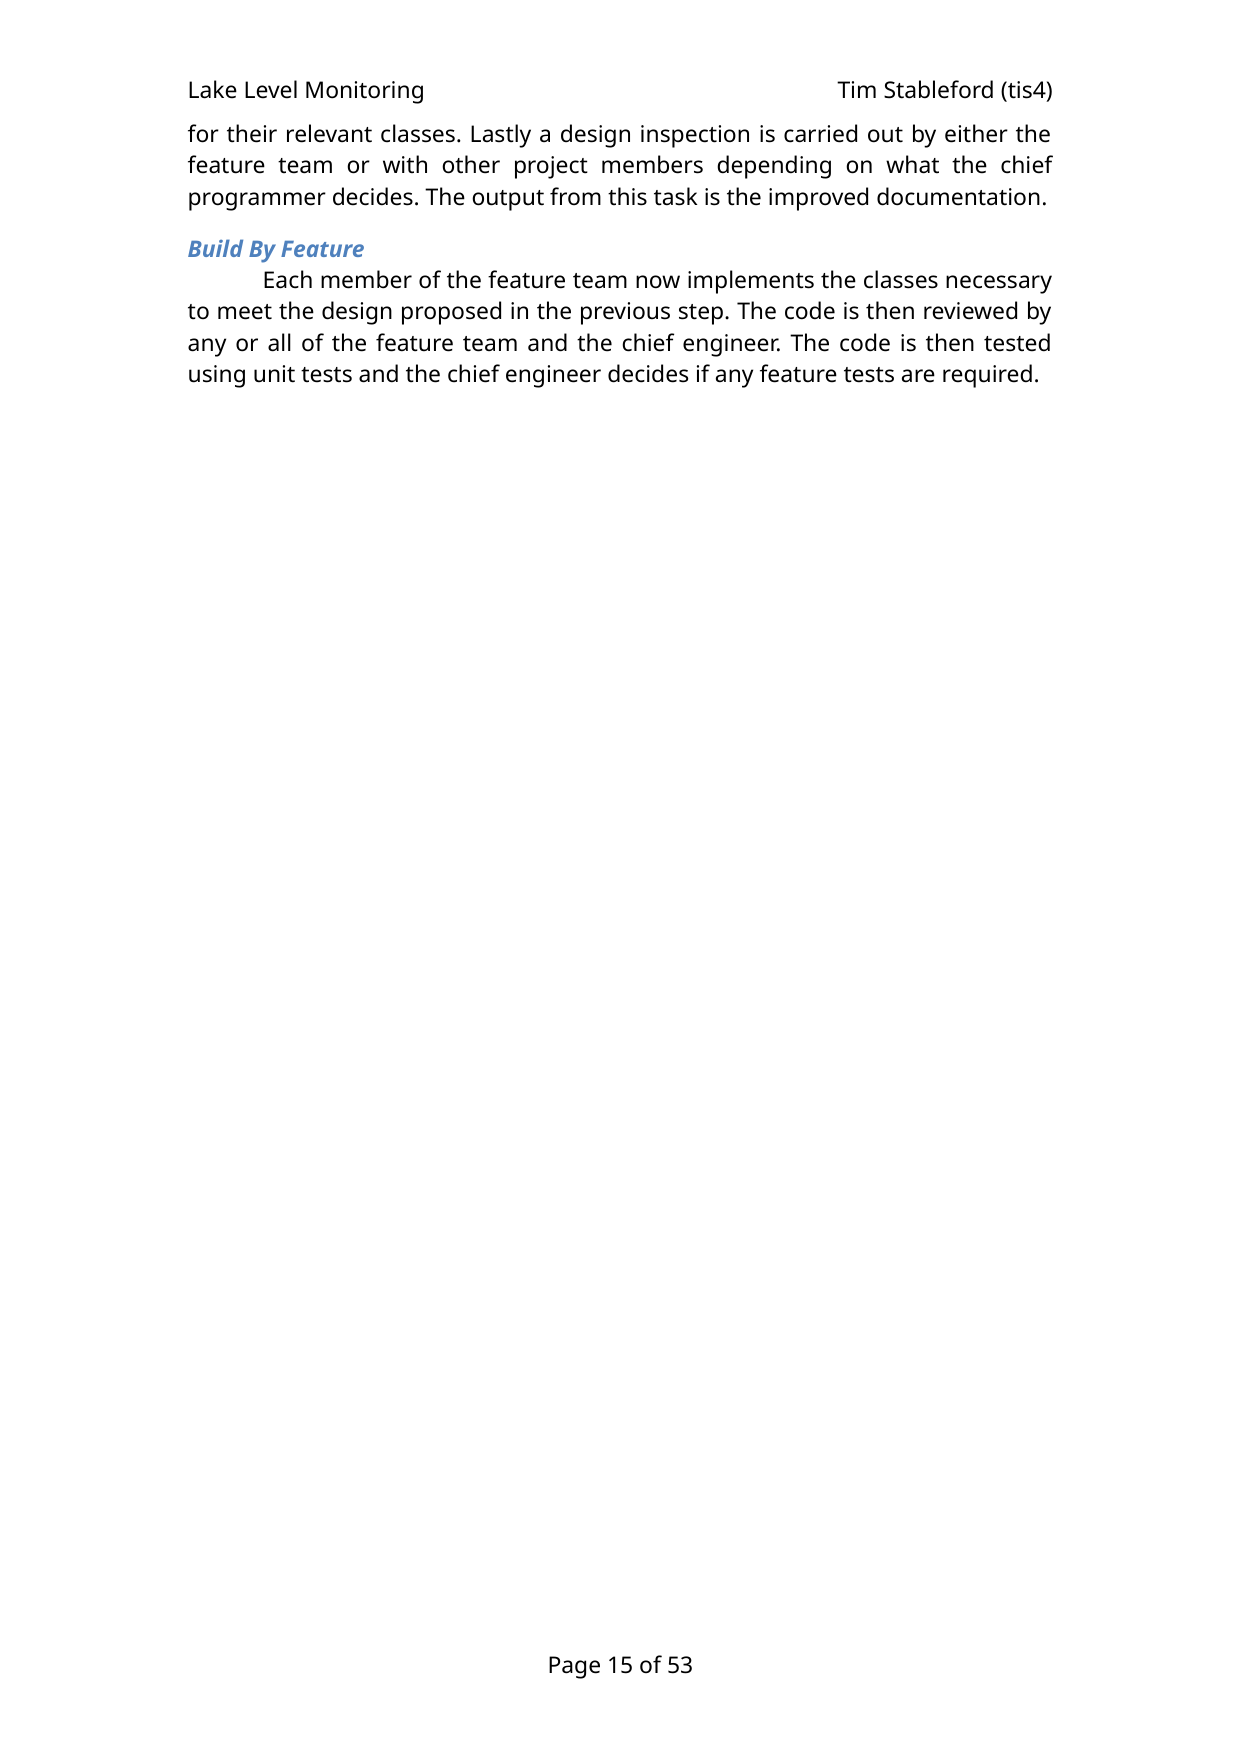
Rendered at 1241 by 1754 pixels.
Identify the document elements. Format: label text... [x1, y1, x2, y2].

text Each member of the feature team now implements the classes necessary to meet the design proposed in the previous step. The code is then reviewed by any or all of the feature team and the chief engineer. The code is then tested using unit tests and the chief engineer decides if any feature tests are required. [187, 264, 1053, 389]
subtitle Build By Feature [187, 233, 1053, 264]
text for their relevant classes. Lastly a design inspection is carried out by either the feature team or with other project members depending on what the chief programmer decides. The output from this task is the improved documentation. [187, 118, 1053, 212]
